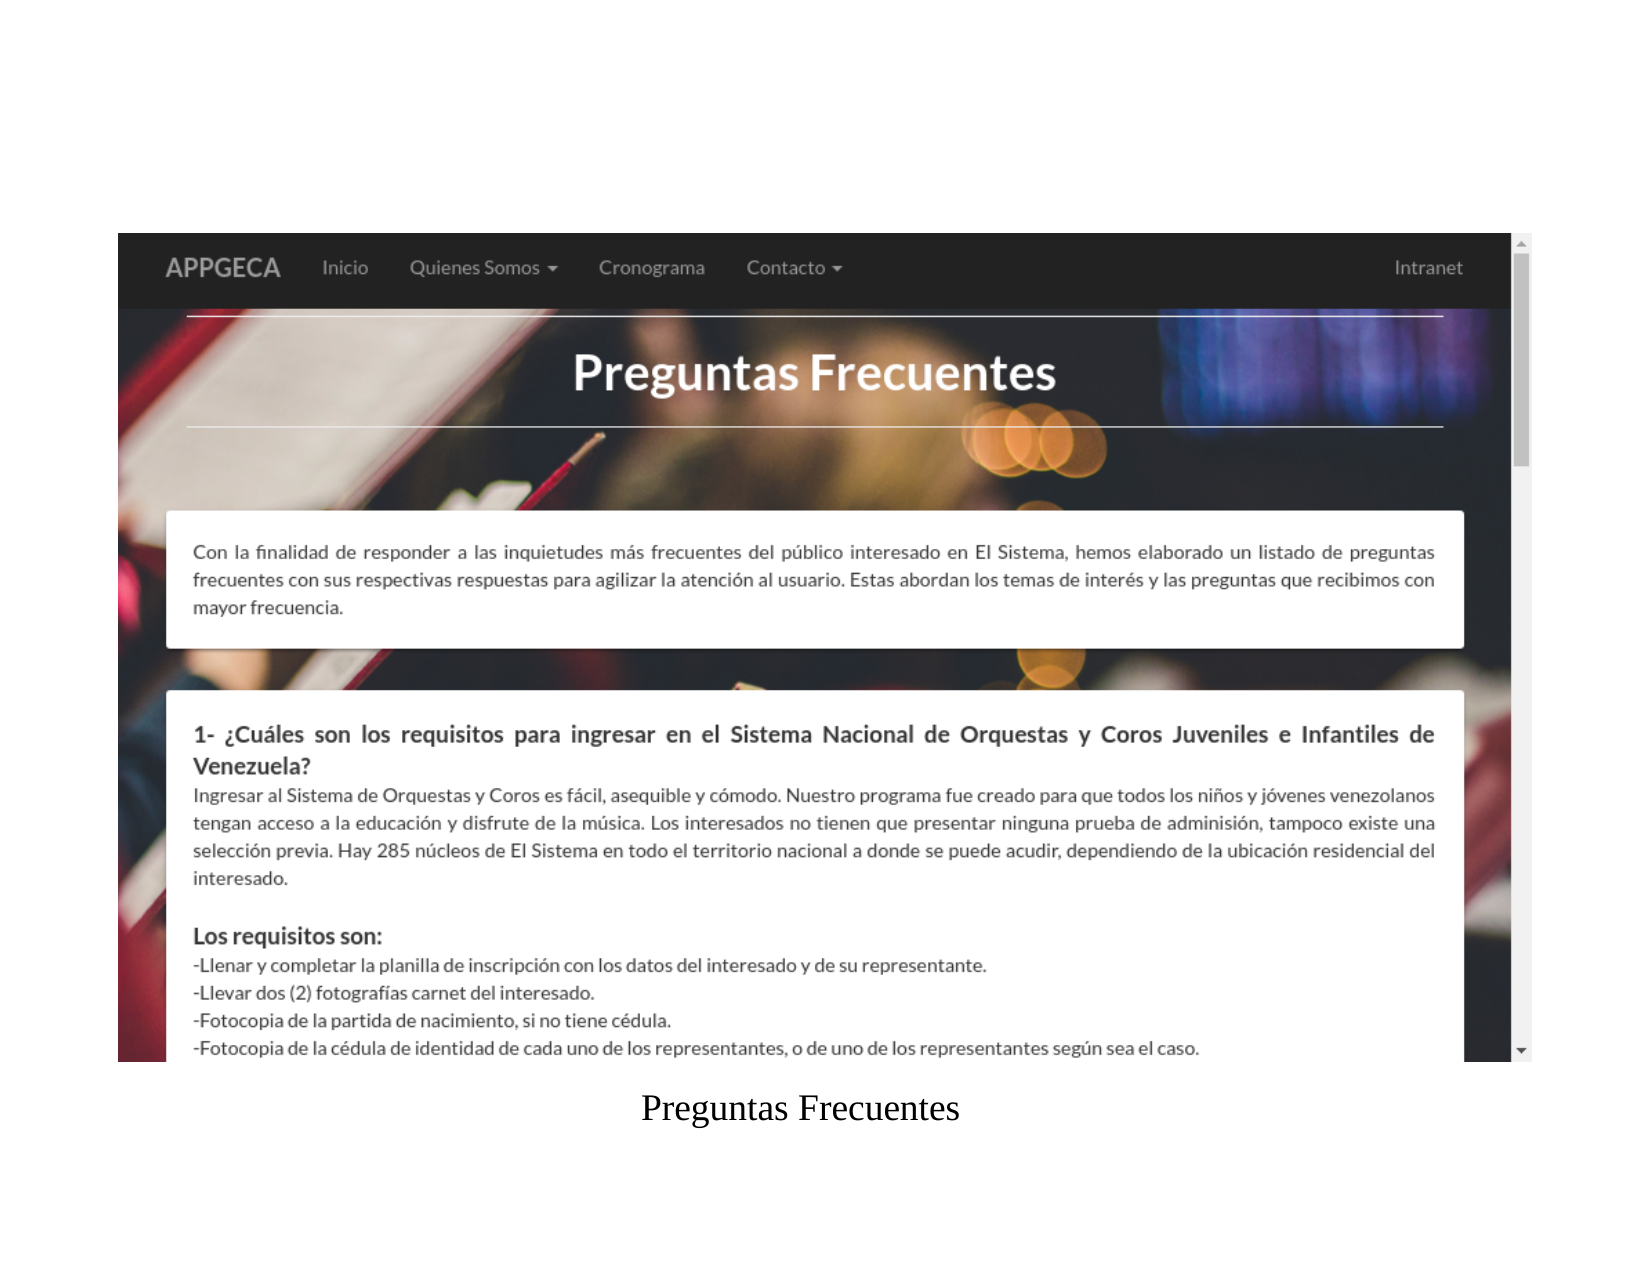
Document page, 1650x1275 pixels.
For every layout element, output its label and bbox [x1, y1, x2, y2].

picture [118, 233, 1532, 1062]
